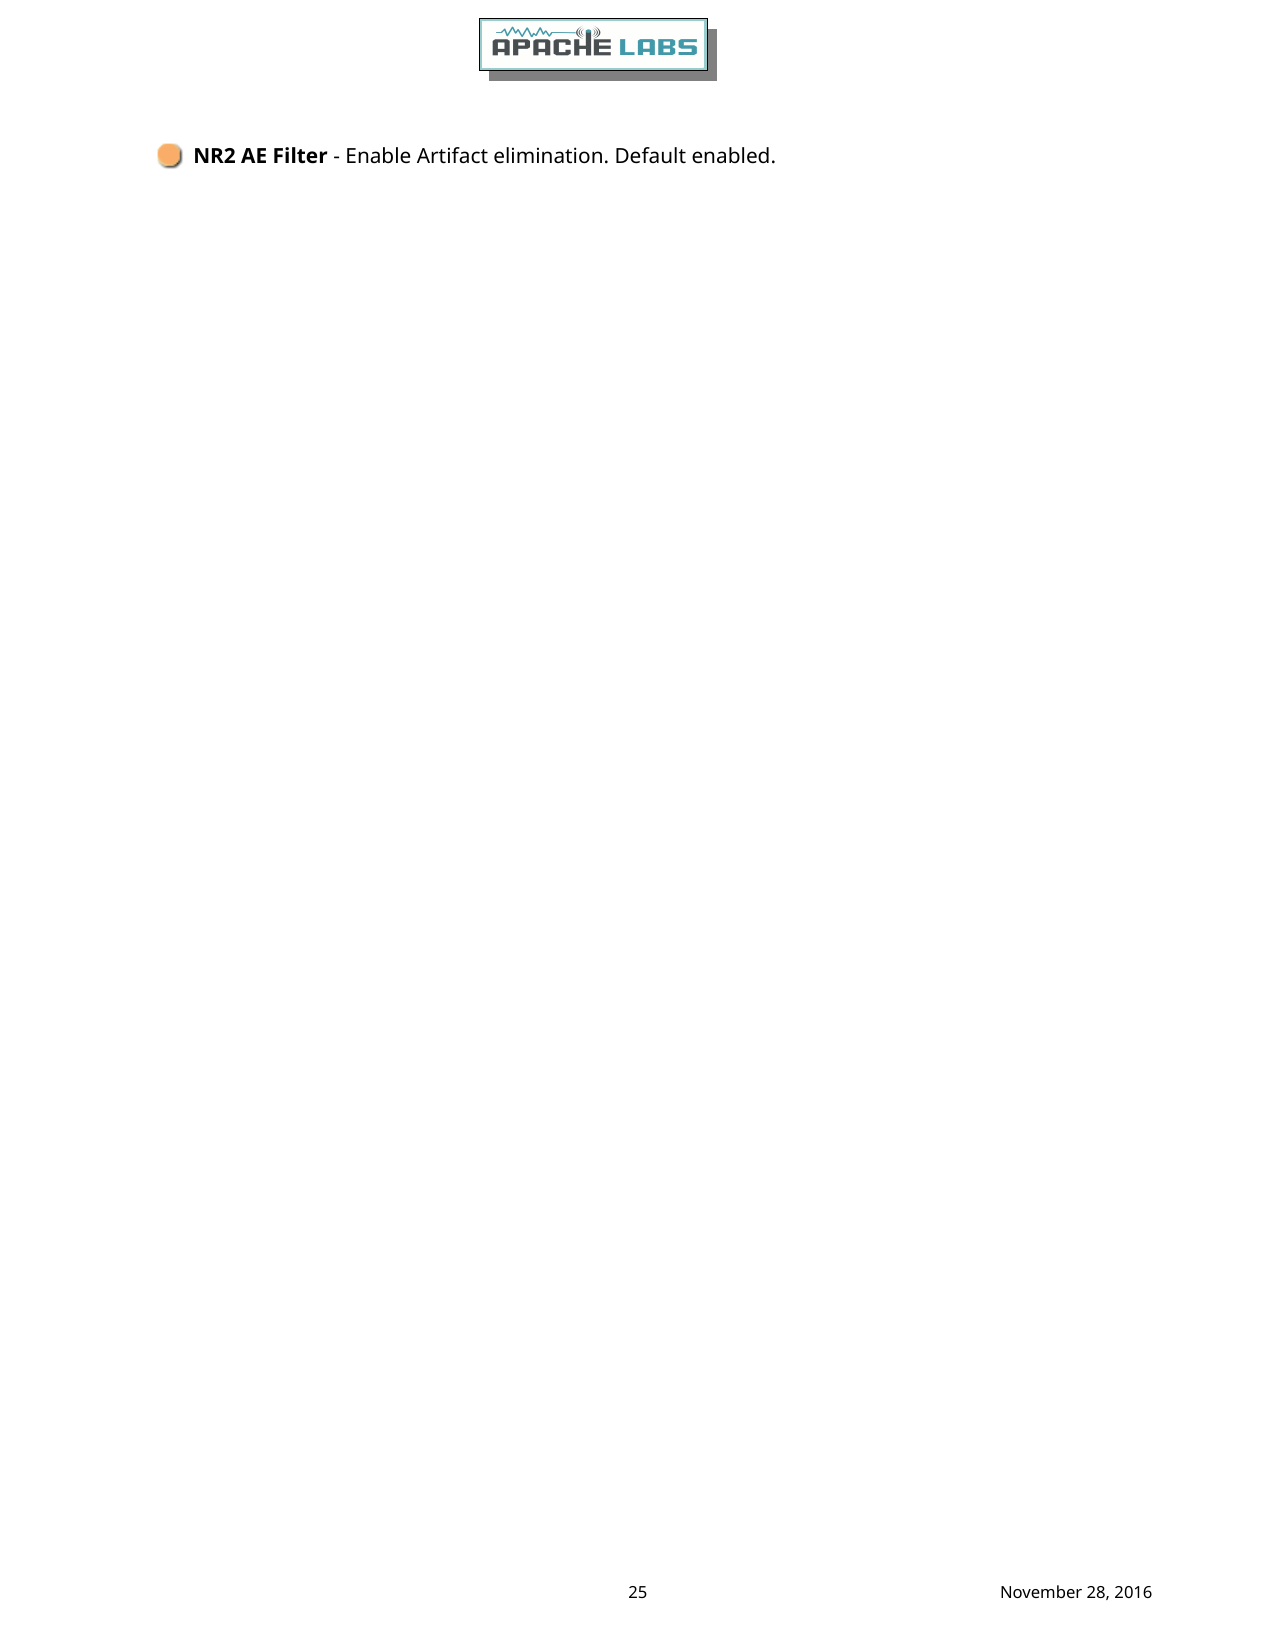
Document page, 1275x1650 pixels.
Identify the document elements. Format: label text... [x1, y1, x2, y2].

picture [482, 21, 704, 68]
picture [156, 142, 185, 171]
list NR2 AE Filter - Enable Artifact elimination. Default enabled. [156, 141, 1157, 172]
